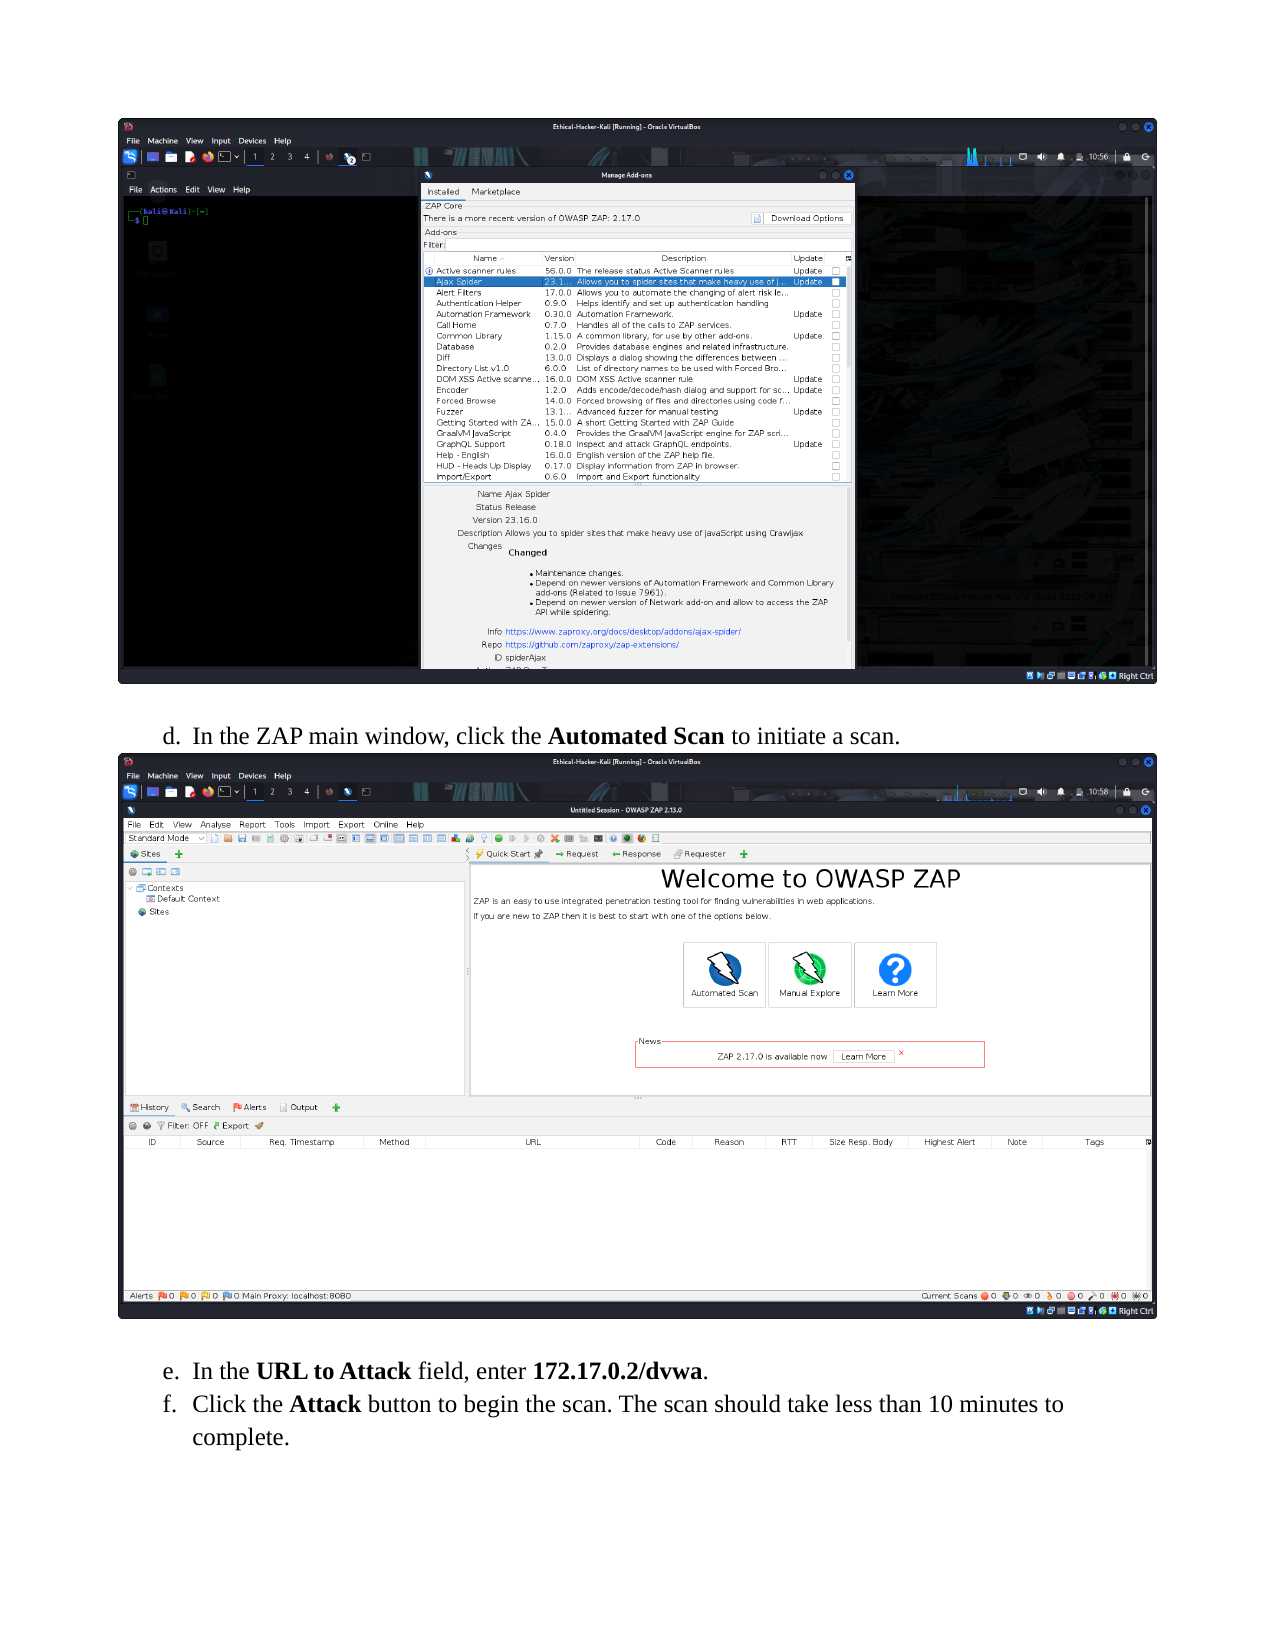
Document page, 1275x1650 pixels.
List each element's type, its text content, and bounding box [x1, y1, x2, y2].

list In the URL to Attack field, enter 172.17.0.2/dvwa. [162, 1356, 1157, 1385]
list In the ZAP main window, click the Automated Scan to initiate a scan. [162, 721, 1157, 749]
list Click the Attack button to begin the scan. The scan should take less than 10 minutes to complete. [162, 1389, 1157, 1451]
picture [118, 753, 1157, 1319]
picture [118, 118, 1157, 684]
